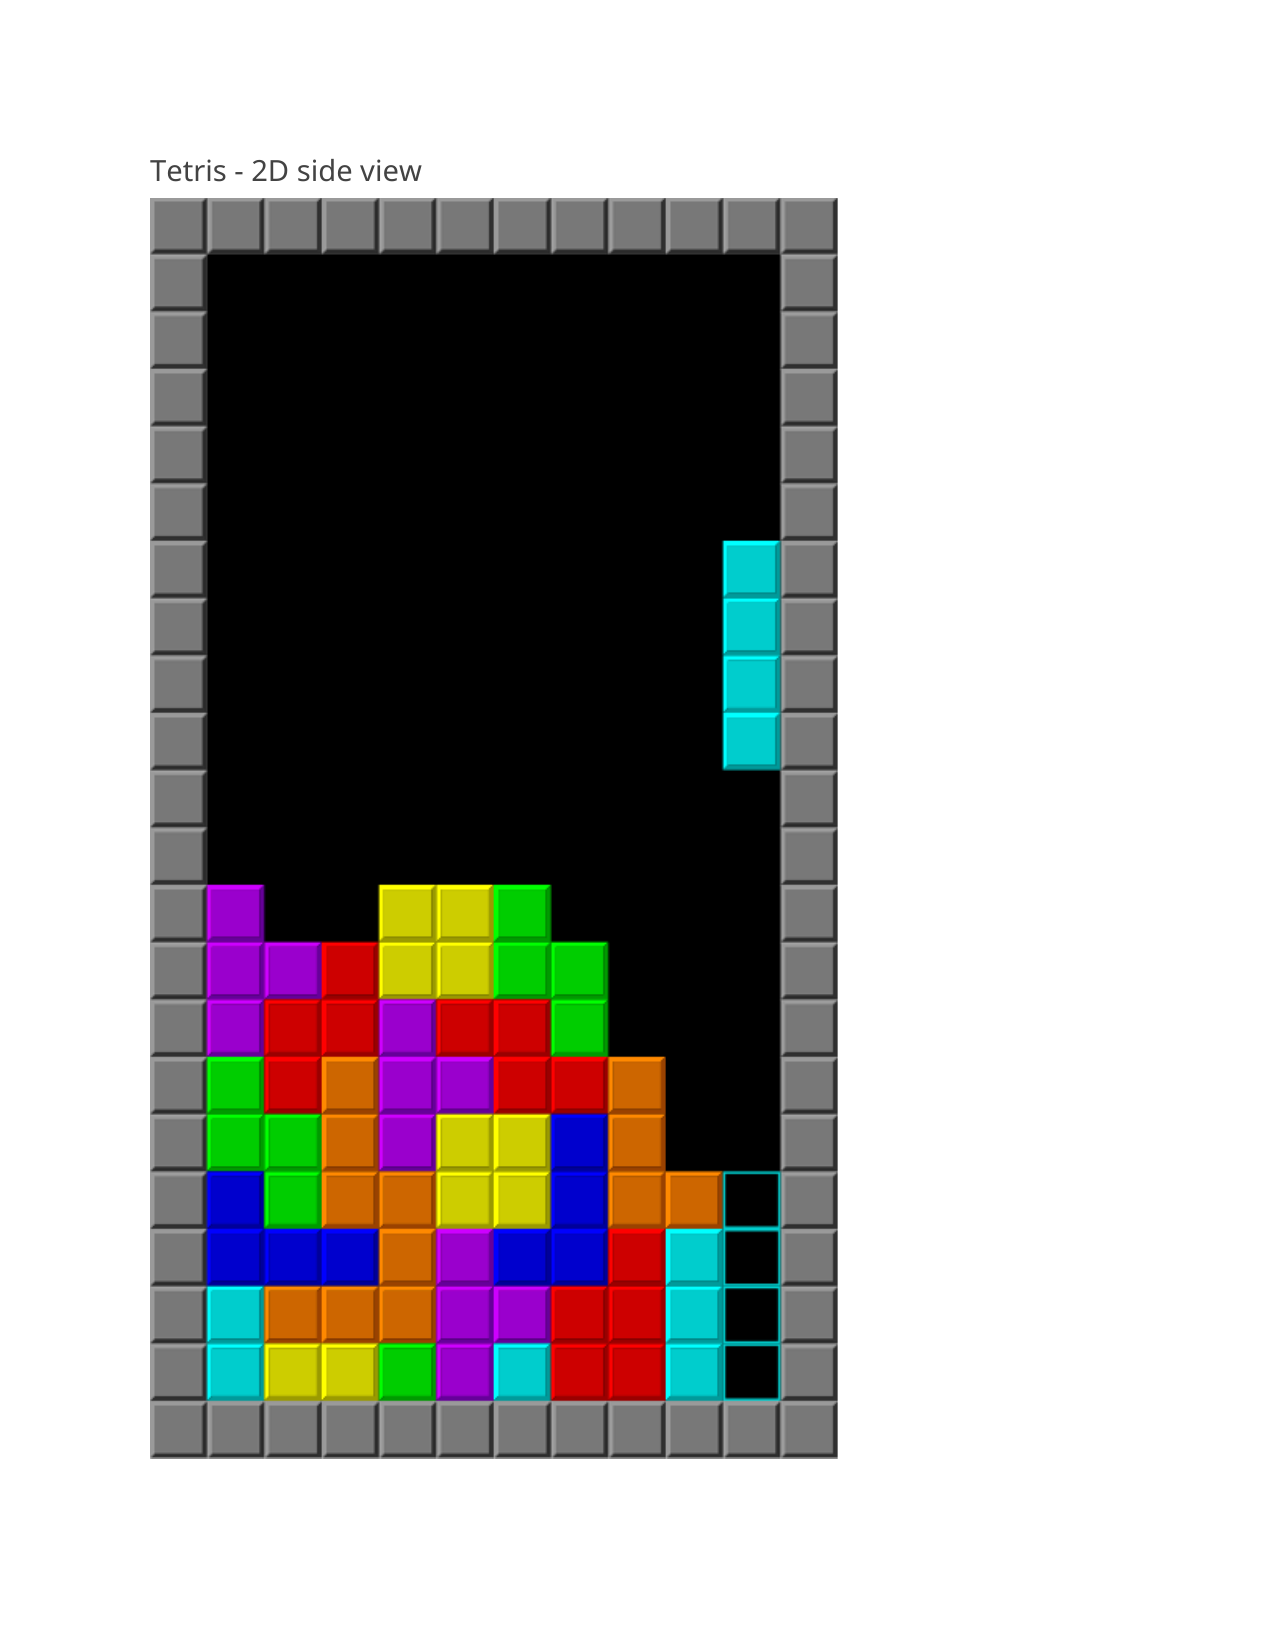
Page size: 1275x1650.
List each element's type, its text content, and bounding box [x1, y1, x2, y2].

subtitle Tetris - 2D side view [150, 150, 1125, 190]
picture [150, 198, 838, 1459]
